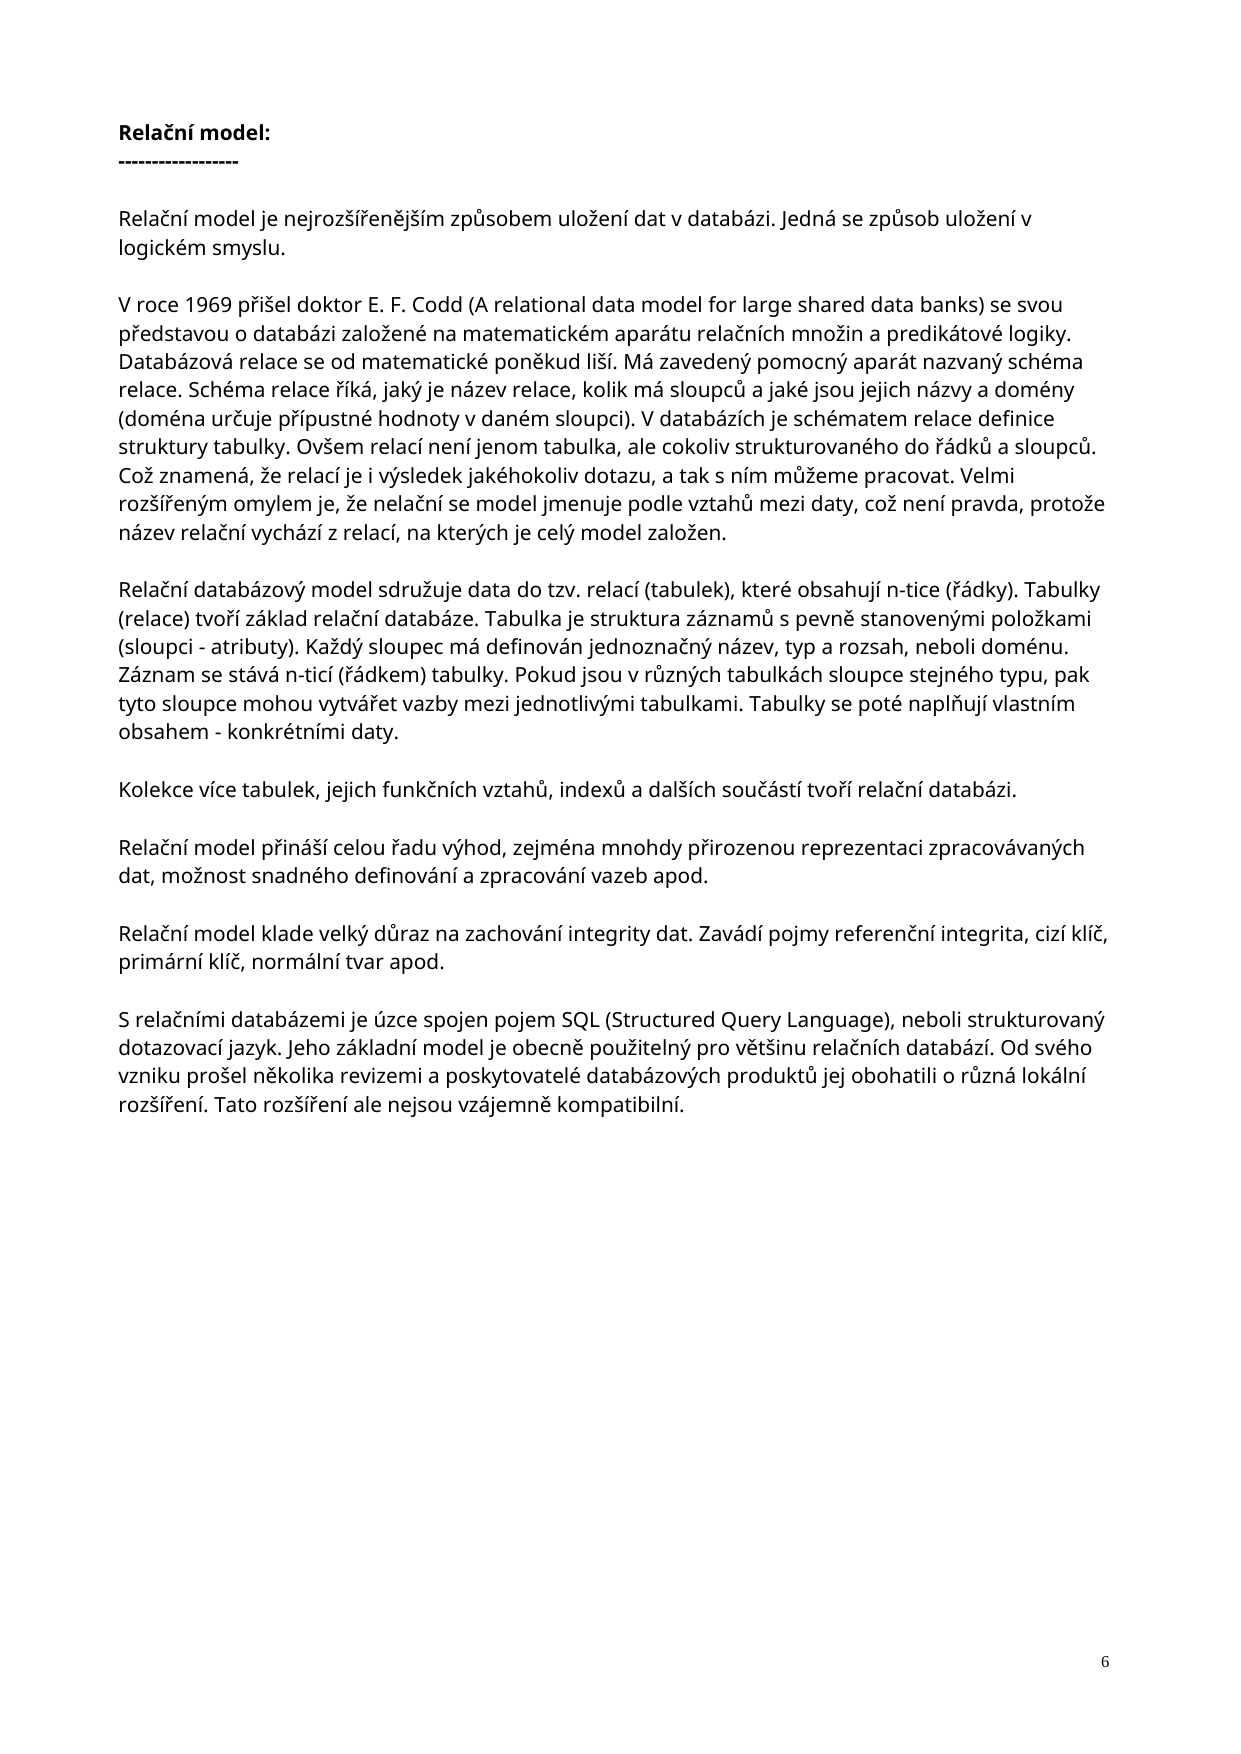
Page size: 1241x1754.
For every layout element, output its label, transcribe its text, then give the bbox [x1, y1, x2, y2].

text Relační model přináší celou řadu výhod, zejména mnohdy přirozenou reprezentaci zpracovávaných dat, možnost snadného definování a zpracování vazeb apod. [118, 833, 1122, 889]
text Relační model: ------------------ [118, 118, 1122, 175]
text S relačními databázemi je úzce spojen pojem SQL (Structured Query Language), neboli strukturovaný dotazovací jazyk. Jeho základní model je obecně použitelný pro většinu relačních databází. Od svého vzniku prošel několika revizemi a poskytovatelé databázových produktů jej obohatili o různá lokální rozšíření. Tato rozšíření ale nejsou vzájemně kompatibilní. [118, 1005, 1122, 1118]
text Kolekce více tabulek, jejich funkčních vztahů, indexů a dalších součástí tvoří relační databázi. [118, 775, 1122, 803]
text Relační databázový model sdružuje data do tzv. relací (tabulek), které obsahují n-tice (řádky). Tabulky (relace) tvoří základ relační databáze. Tabulka je struktura záznamů s pevně stanovenými položkami (sloupci - atributy). Každý sloupec má definován jednoznačný název, typ a rozsah, neboli doménu. Záznam se stává n-ticí (řádkem) tabulky. Pokud jsou v různých tabulkách sloupce stejného typu, pak tyto sloupce mohou vytvářet vazby mezi jednotlivými tabulkami. Tabulky se poté naplňují vlastním obsahem - konkrétními daty. [118, 575, 1122, 746]
text Relační model klade velký důraz na zachování integrity dat. Zavádí pojmy referenční integrita, cizí klíč, primární klíč, normální tvar apod. [118, 919, 1122, 976]
text V roce 1969 přišel doktor E. F. Codd (A relational data model for large shared data banks) se svou představou o databázi založené na matematickém aparátu relačních množin a predikátové logiky. Databázová relace se od matematické poněkud liší. Má zavedený pomocný aparát nazvaný schéma relace. Schéma relace říká, jaký je název relace, kolik má sloupců a jaké jsou jejich názvy a domény (doména určuje přípustné hodnoty v daném sloupci). V databázích je schématem relace definice struktury tabulky. Ovšem relací není jenom tabulka, ale cokoliv strukturovaného do řádků a sloupců. Což znamená, že relací je i výsledek jakéhokoliv dotazu, a tak s ním můžeme pracovat. Velmi rozšířeným omylem je, že nelační se model jmenuje podle vztahů mezi daty, což není pravda, protože název relační vychází z relací, na kterých je celý model založen. [118, 290, 1122, 546]
text Relační model je nejrozšířenějším způsobem uložení dat v databázi. Jedná se způsob uložení v logickém smyslu. [118, 204, 1122, 261]
